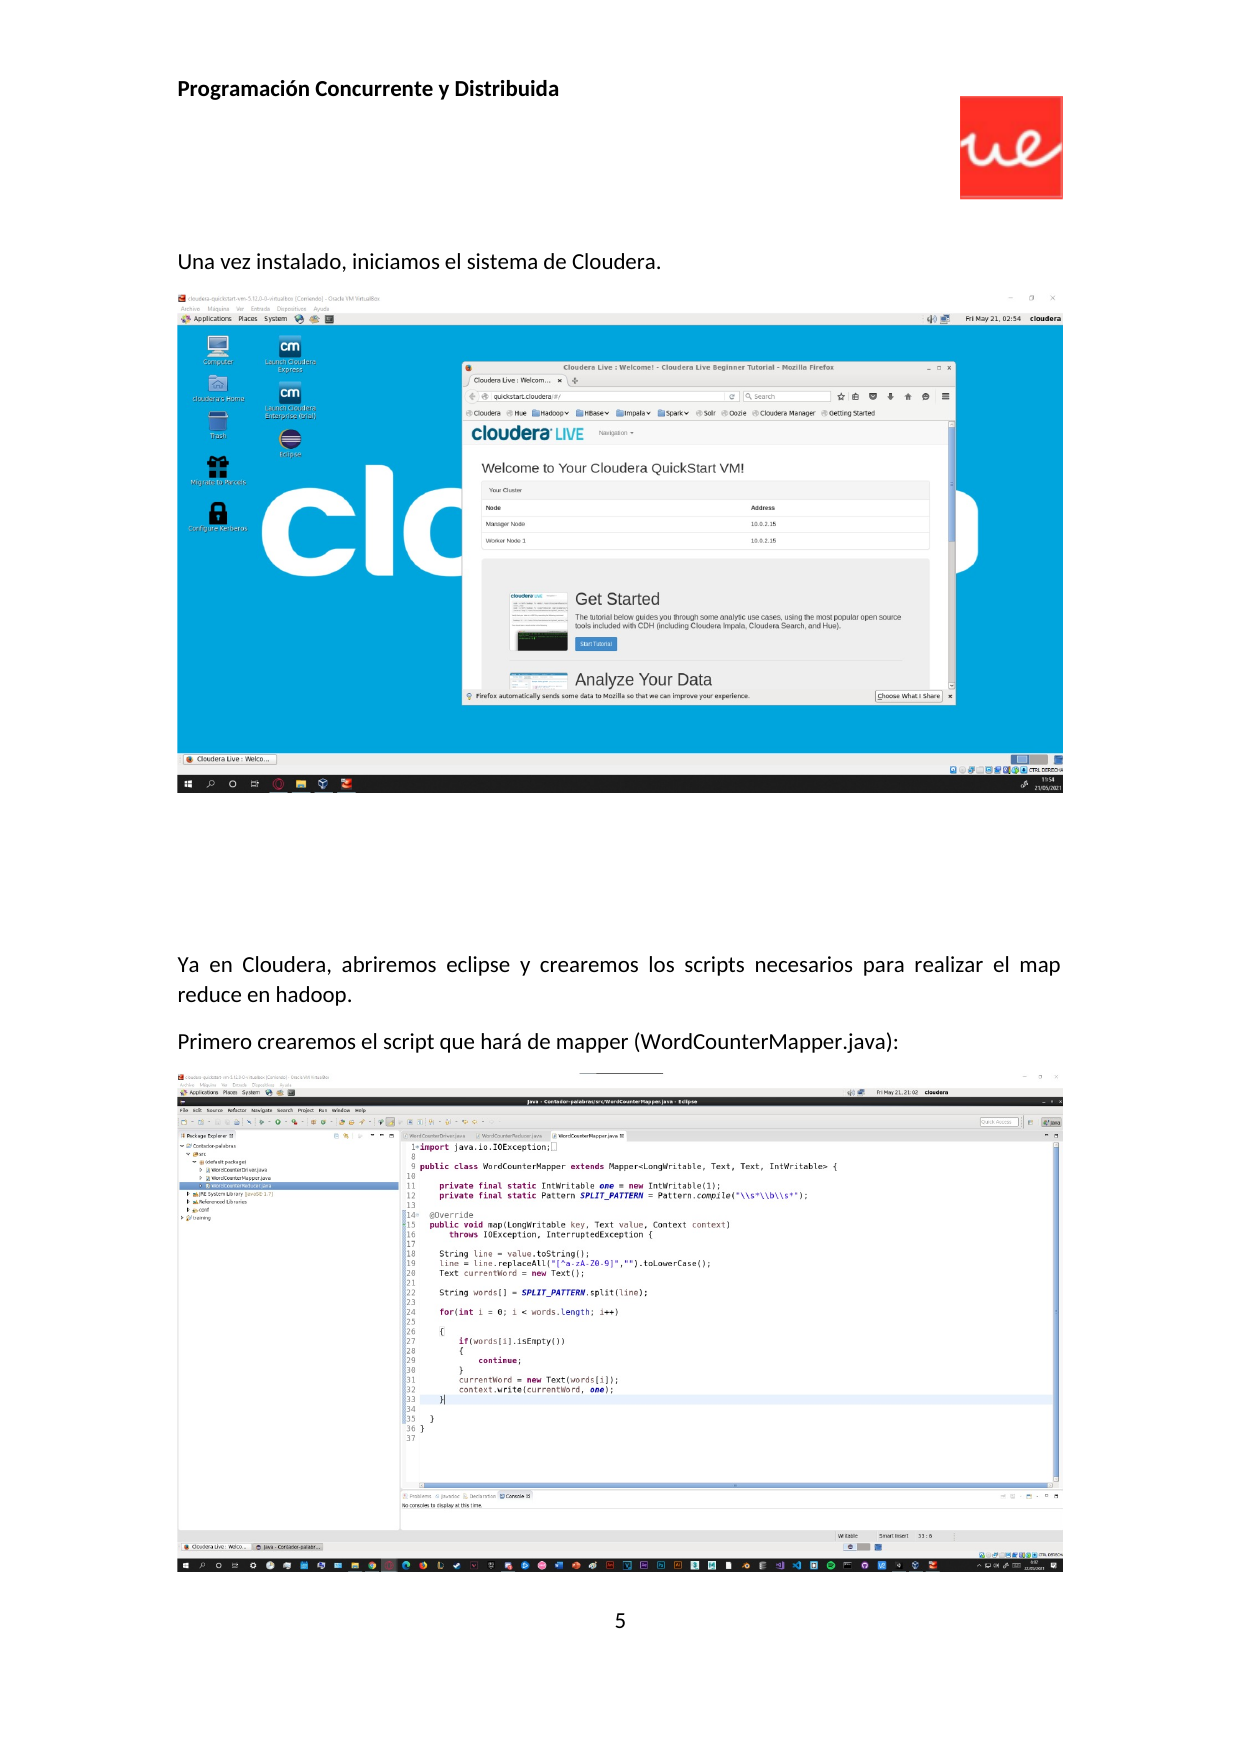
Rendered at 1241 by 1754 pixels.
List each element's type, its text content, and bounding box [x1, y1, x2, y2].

text Ya en Cloudera, abriremos eclipse y crearemos los scripts necesarios para realizar el map reduce en hadoop. [177, 950, 1063, 1008]
text Una vez instalado, iniciamos el sistema de Cloudera. [177, 247, 1063, 275]
text Primero crearemos el script que hará de mapper (WordCounterMapper.java): [177, 1027, 1063, 1055]
